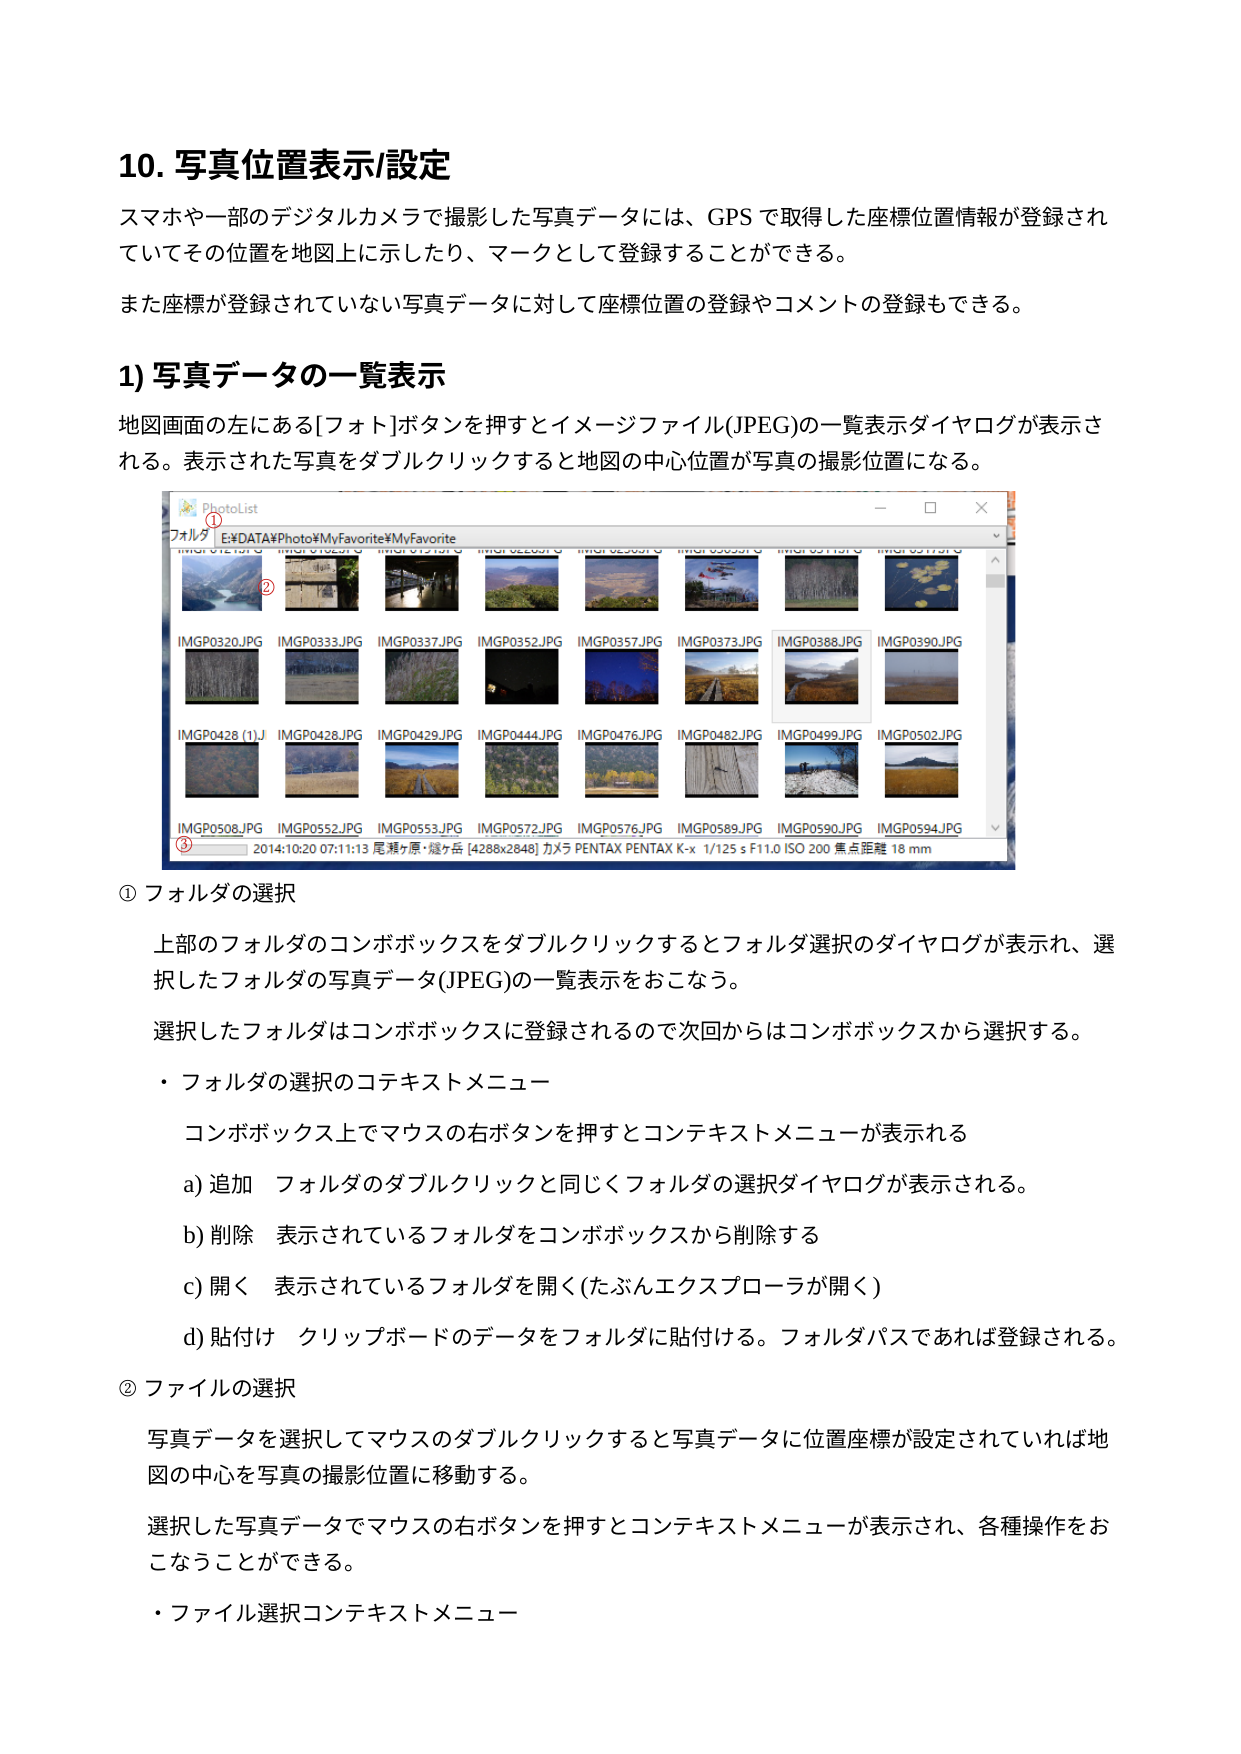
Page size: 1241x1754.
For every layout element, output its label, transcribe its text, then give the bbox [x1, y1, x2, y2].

text 選択したフォルダはコンボボックスに登録されるので次回からはコンボボックスから選択する。 [153, 1014, 1122, 1046]
text b) 削除 表示されているフォルダをコンボボックスから削除する [183, 1218, 1122, 1249]
text 選択した写真データでマウスの右ボタンを押すとコンテキストメニューが表示され、各種操作をおこなうことができる。 [148, 1509, 1122, 1577]
text コンボボックス上でマウスの右ボタンを押すとコンテキストメニューが表示れる [183, 1116, 1122, 1148]
subtitle 1) 写真データの一覧表示 [118, 353, 1122, 395]
text ・ファイル選択コンテキストメニュー [148, 1596, 1122, 1628]
picture [161, 491, 1016, 870]
text また座標が登録されていない写真データに対して座標位置の登録やコメントの登録もできる。 [118, 287, 1122, 319]
text 地図画面の左にある[フォト]ボタンを押すとイメージファイル(JPEG)の一覧表示ダイヤログが表示される。表示された写真をダブルクリックすると地図の中心位置が写真の撮影位置になる。 [118, 408, 1122, 476]
text 上部のフォルダのコンボボックスをダブルクリックするとフォルダ選択のダイヤログが表示れ、選択したフォルダの写真データ(JPEG)の一覧表示をおこなう。 [153, 927, 1122, 995]
text a) 追加 フォルダのダブルクリックと同じくフォルダの選択ダイヤログが表示される。 [183, 1167, 1122, 1199]
text d) 貼付け クリップボードのデータをフォルダに貼付ける。フォルダパスであれば登録される。 [183, 1320, 1122, 1351]
text ② ファイルの選択 [118, 1371, 1122, 1402]
text ・ フォルダの選択のコテキストメニュー [153, 1065, 1122, 1097]
subtitle 10. 写真位置表示/設定 [118, 139, 1122, 187]
text スマホや一部のデジタルカメラで撮影した写真データには、GPSで取得した座標位置情報が登録されていてその位置を地図上に示したり、マークとして登録することができる。 [118, 200, 1122, 268]
text ① フォルダの選択 [118, 876, 1122, 908]
text 写真データを選択してマウスのダブルクリックすると写真データに位置座標が設定されていれば地図の中心を写真の撮影位置に移動する。 [148, 1422, 1122, 1490]
text c) 開く 表示されているフォルダを開く(たぶんエクスプローラが開く) [183, 1269, 1122, 1301]
